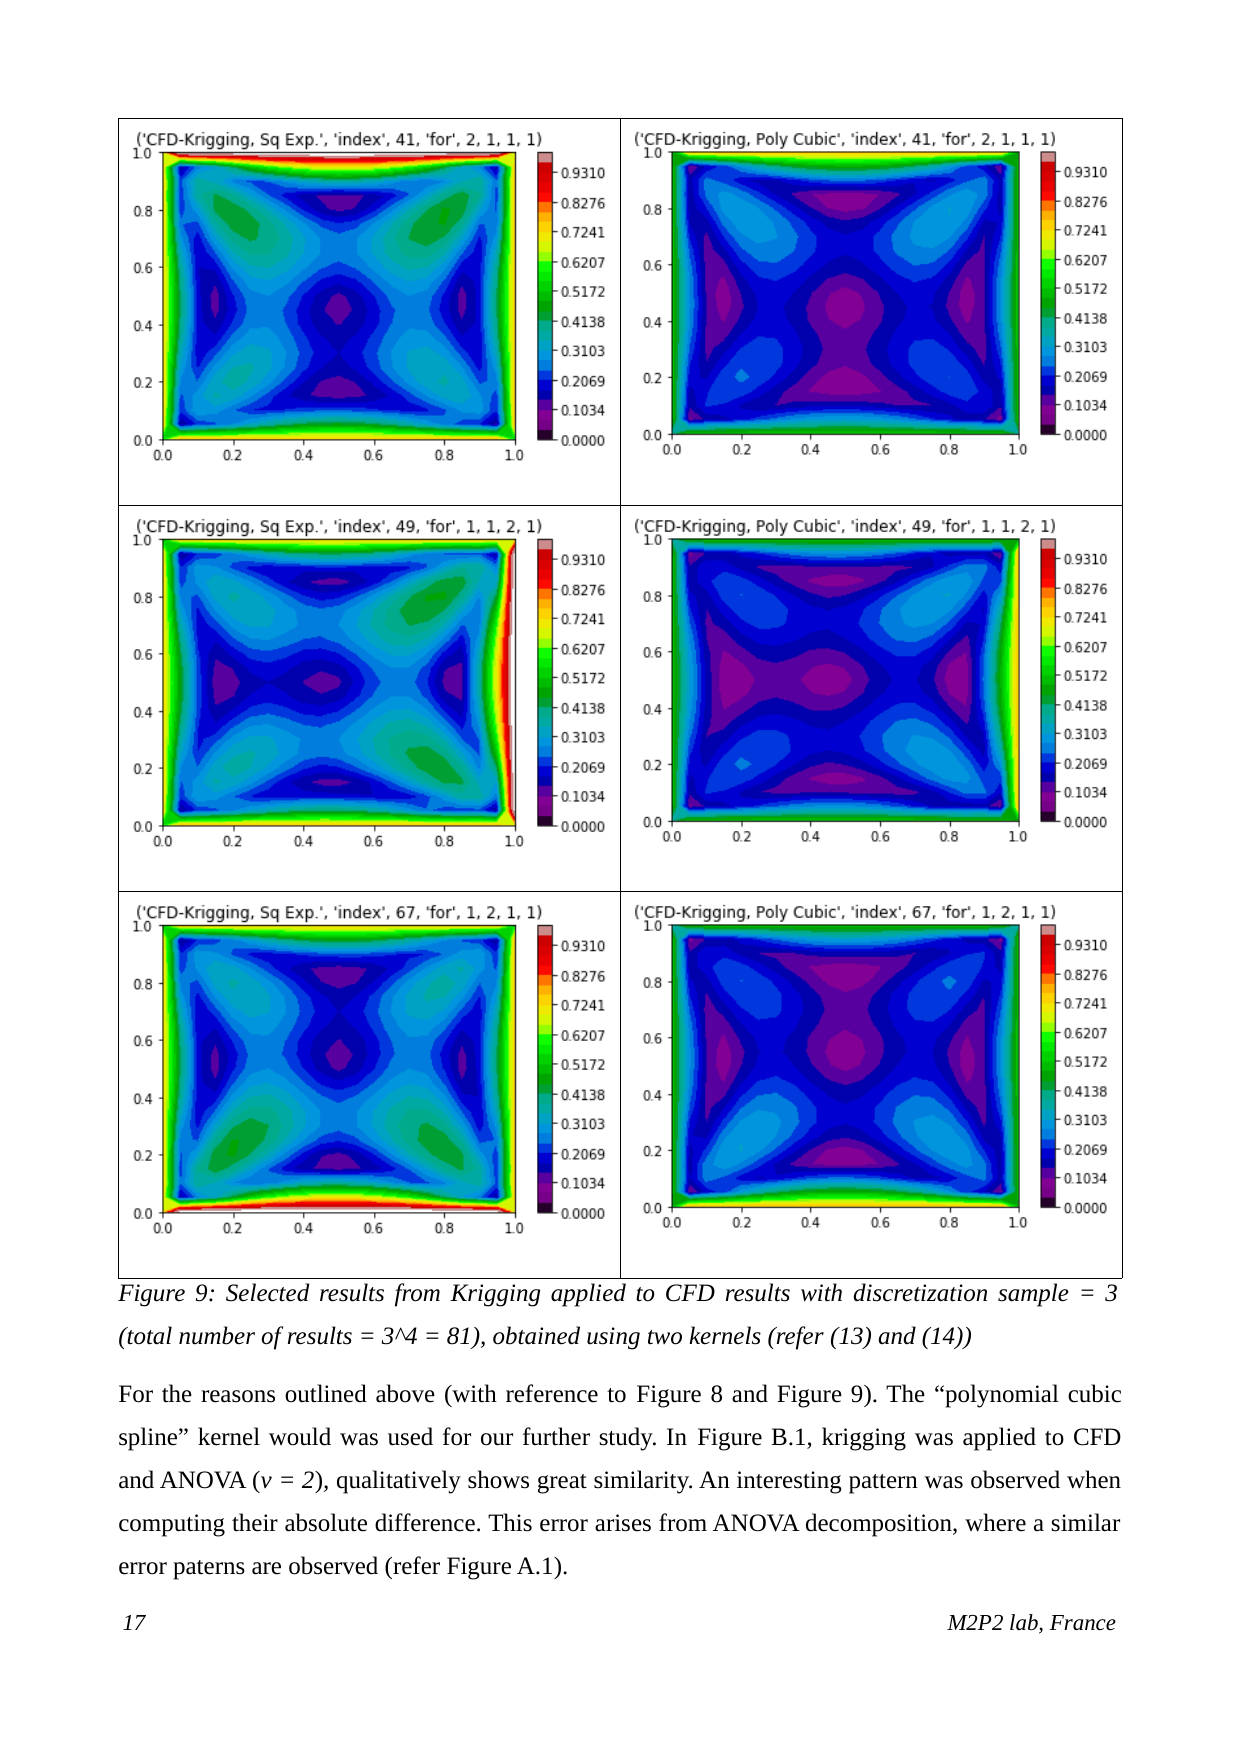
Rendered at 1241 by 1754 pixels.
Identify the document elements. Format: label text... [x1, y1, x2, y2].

picture [123, 897, 615, 1244]
picture [625, 510, 1117, 852]
picture [123, 510, 615, 857]
picture [123, 123, 615, 471]
table_cell [119, 506, 620, 891]
table_cell [621, 119, 1122, 505]
picture [625, 897, 1117, 1238]
text Figure 9: Selected results from Krigging applied to CFD results with discretization sample = 3 (total number of results = 3^4 = 81), obtained using two kernels (refer (13) and (14)) [118, 1279, 1122, 1350]
table_cell [119, 119, 620, 505]
text For the reasons outlined above (with reference to Figure 8 and Figure 9). The “polynomial cubic spline” kernel would was used for our further study. In Figure B.1, krigging was applied to CFD and ANOVA (v = 2), qualitatively shows great similarity. An interesting pattern was observed when computing their absolute difference. This error arises from ANOVA decomposition, where a similar error paterns are observed (refer Figure A.1). [118, 1379, 1122, 1580]
table_cell [119, 892, 620, 1278]
table_cell [621, 506, 1122, 891]
picture [625, 123, 1117, 465]
table_cell [621, 892, 1122, 1278]
